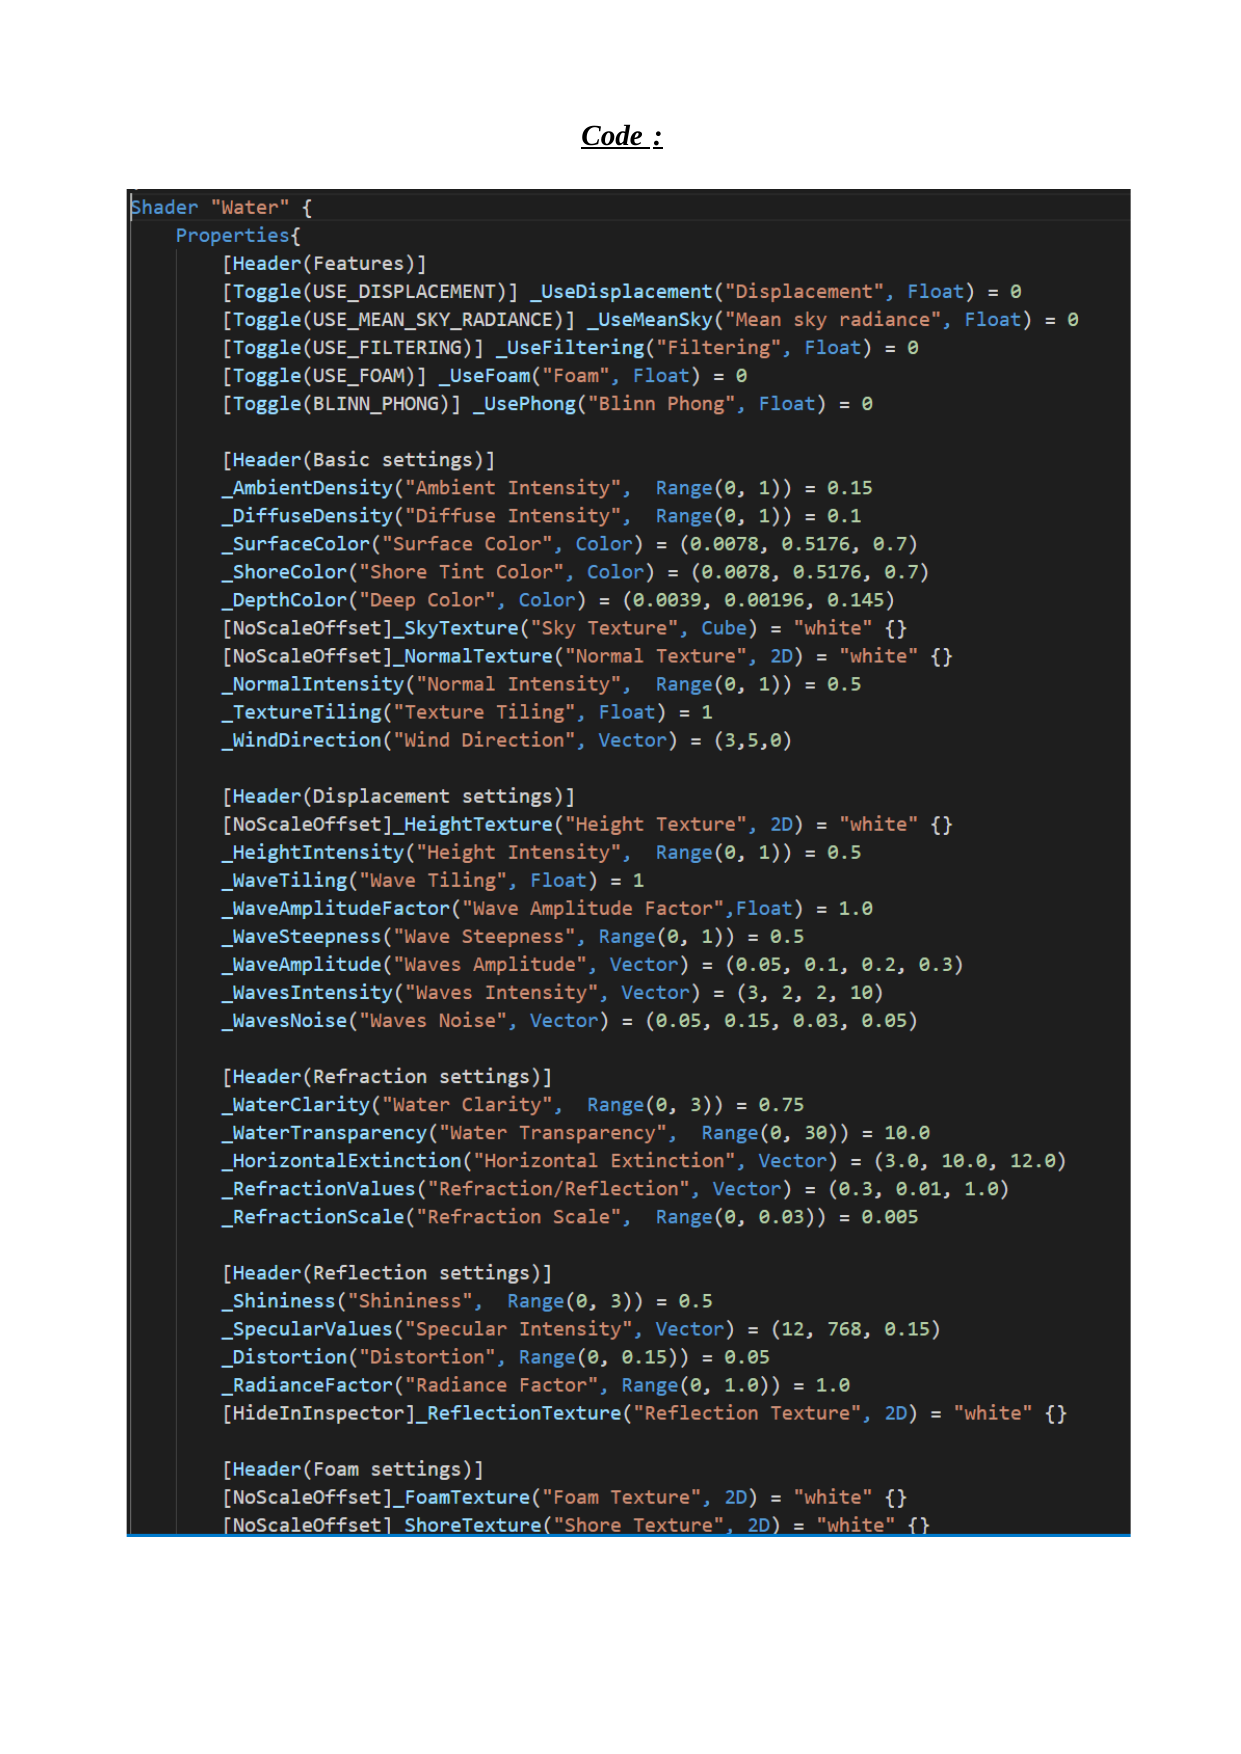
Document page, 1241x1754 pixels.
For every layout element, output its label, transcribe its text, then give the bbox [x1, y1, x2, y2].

picture [126, 189, 1131, 1537]
text Code : [124, 118, 1122, 152]
